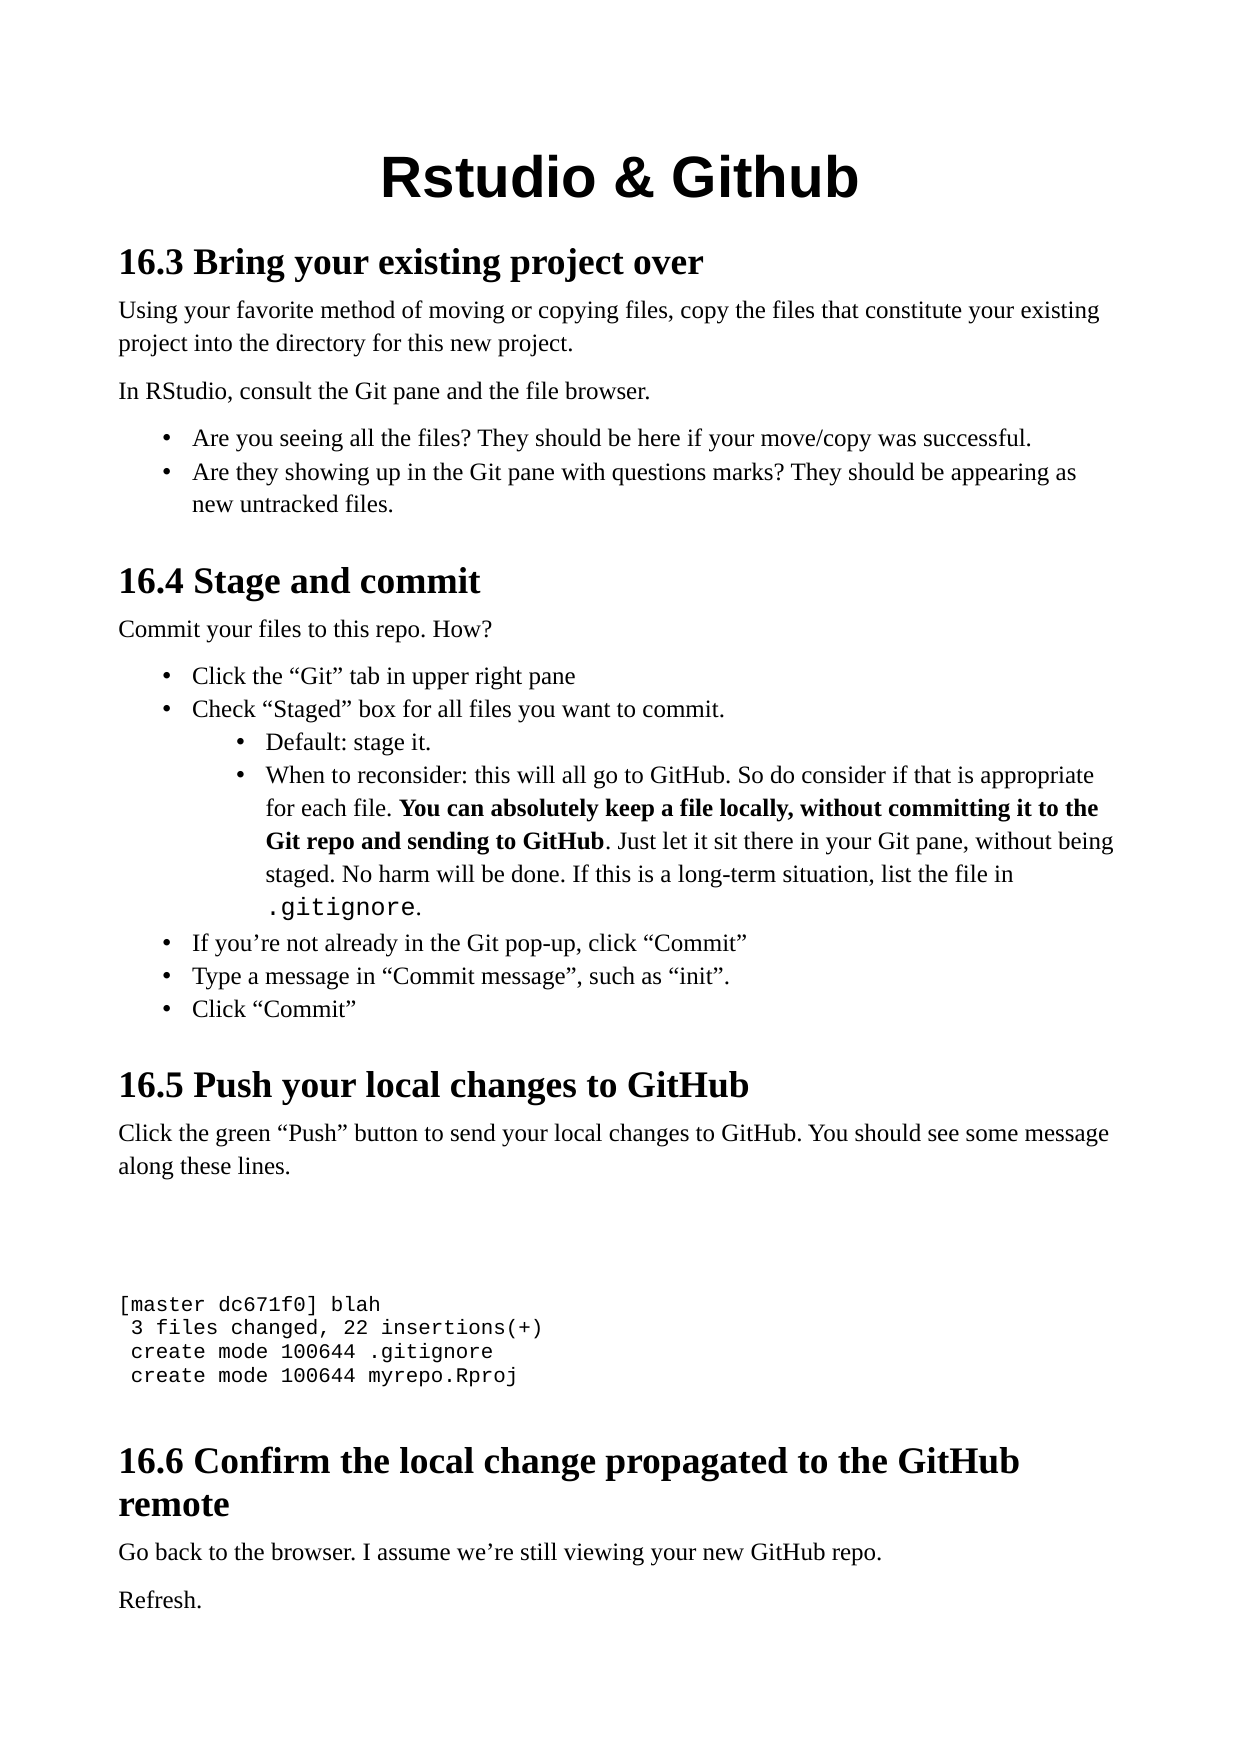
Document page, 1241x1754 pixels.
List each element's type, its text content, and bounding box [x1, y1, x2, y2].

subtitle 16.4 Stage and commit [118, 558, 1122, 601]
list Default: stage it. [236, 727, 1122, 756]
subtitle 16.3 Bring your existing project over [118, 240, 1122, 283]
text create mode 100644 myrepo.Rproj [118, 1365, 1122, 1388]
subtitle 16.6 Confirm the local change propagated to the GitHub remote [118, 1439, 1122, 1525]
list When to reconsider: this will all go to GitHub. So do consider if that is appropriate for each file. You can absolutely keep a file locally, without committing it to the Git repo and sending to GitHub. Just let it sit there in your Git pane, without being staged. No harm will be done. If this is a long-term situation, list the file in .gitignore. [236, 760, 1122, 923]
subtitle 16.5 Push your local changes to GitHub [118, 1062, 1122, 1105]
text Commit your files to this repo. How? [118, 614, 1122, 642]
list Click the “Git” tab in upper right pane [162, 661, 1122, 690]
list Check “Staged” box for all files you want to commit. [162, 694, 1122, 723]
text In RStudio, consult the Git pane and the file browser. [118, 376, 1122, 405]
text create mode 100644 .gitignore [118, 1341, 1122, 1365]
list Click “Commit” [162, 994, 1122, 1023]
text [master dc671f0] blah [118, 1294, 1122, 1317]
text Refresh. [118, 1585, 1122, 1614]
text Using your favorite method of moving or copying files, copy the files that constitute your existing project into the directory for this new project. [118, 295, 1122, 357]
text 3 files changed, 22 insertions(+) [118, 1317, 1122, 1341]
list Are they showing up in the Git pane with questions marks? They should be appearing as new untracked files. [162, 457, 1122, 518]
list If you’re not already in the Git pop-up, click “Commit” [162, 928, 1122, 957]
text Click the green “Push” button to send your local changes to GitHub. You should see some message along these lines. [118, 1118, 1122, 1180]
list Type a message in “Commit message”, such as “init”. [162, 961, 1122, 989]
text Go back to the browser. I assume we’re still viewing your new GitHub repo. [118, 1537, 1122, 1566]
list Are you seeing all the files? They should be here if your move/copy was successful. [162, 423, 1122, 452]
